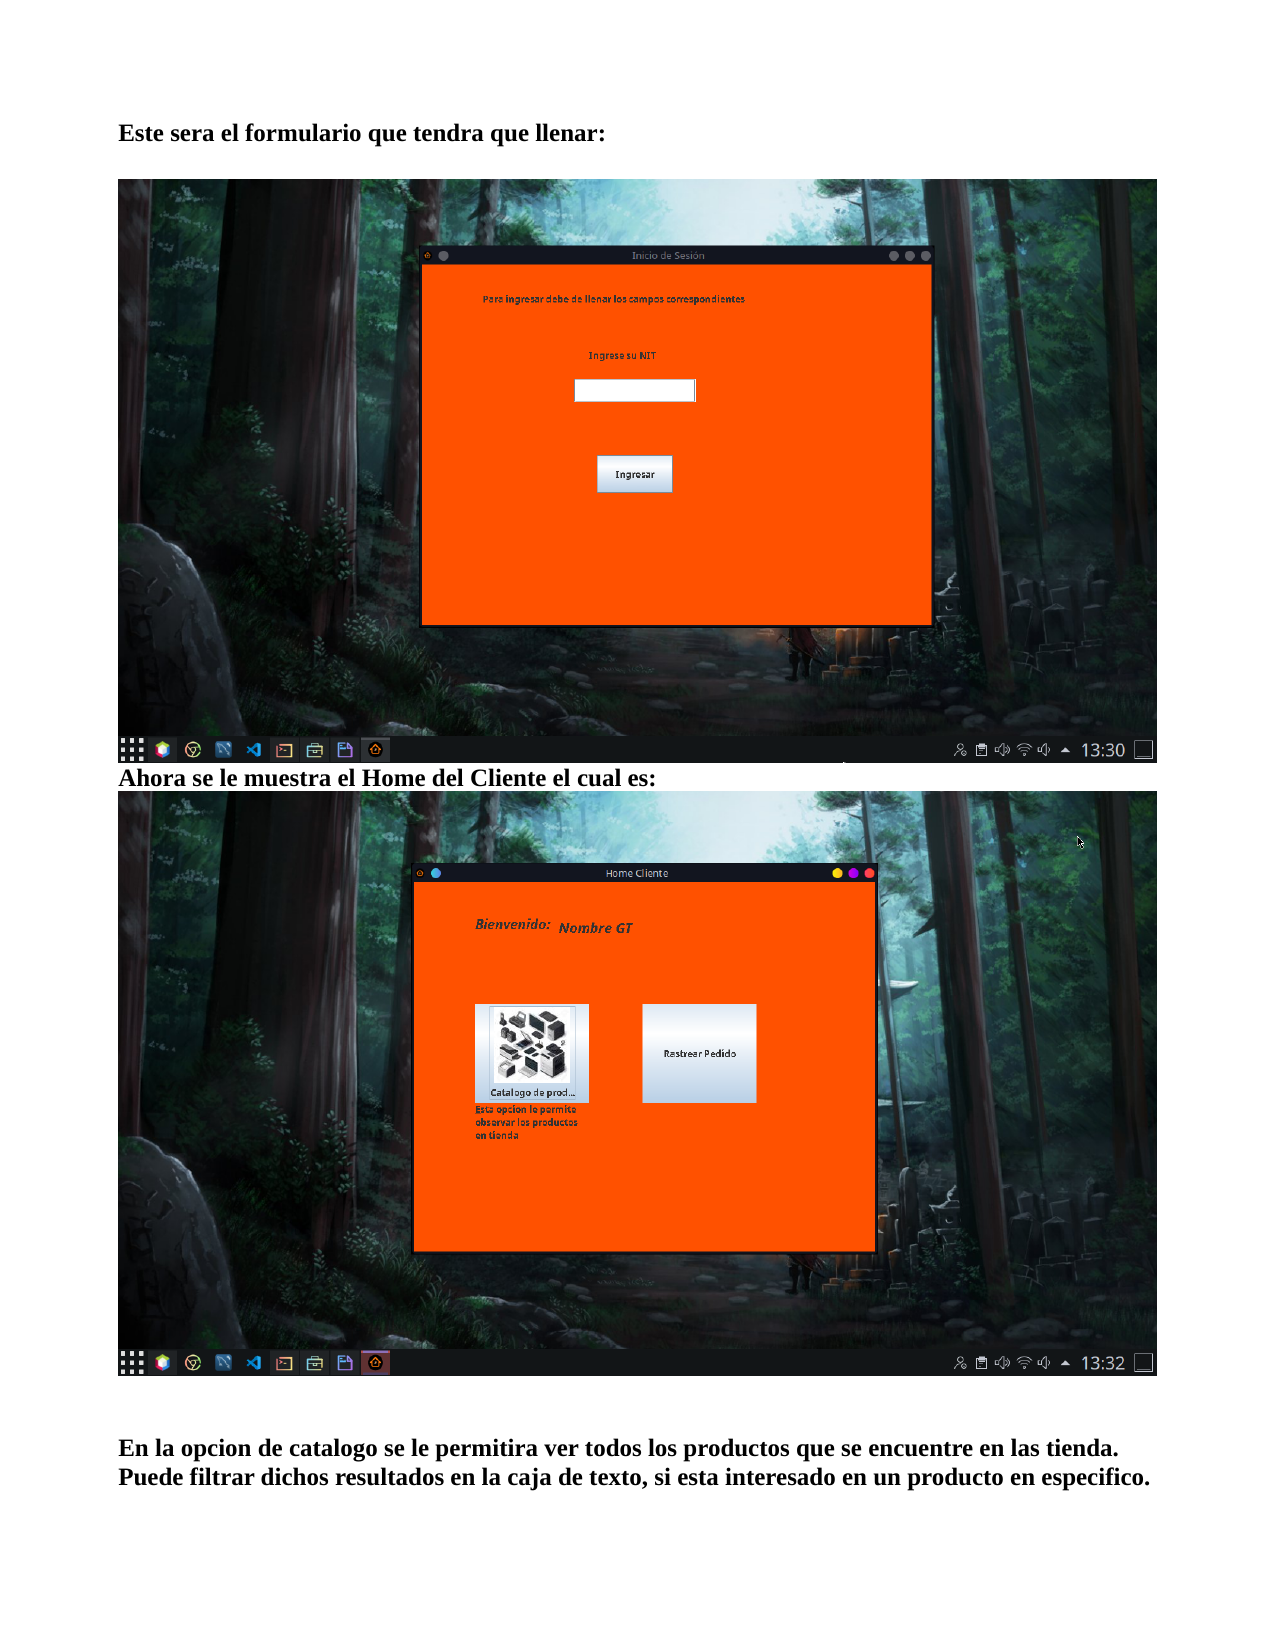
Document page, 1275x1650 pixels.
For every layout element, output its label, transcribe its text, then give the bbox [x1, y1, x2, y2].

text Puede filtrar dichos resultados en la caja de texto, si esta interesado en un producto en especifico. [118, 1462, 1157, 1491]
text Ahora se le muestra el Home del Cliente el cual es: [118, 763, 1157, 791]
text En la opcion de catalogo se le permitira ver todos los productos que se encuentre en las tienda. [118, 1433, 1157, 1462]
picture [118, 179, 1157, 763]
picture [118, 791, 1157, 1376]
text Este sera el formulario que tendra que llenar: [118, 118, 1157, 147]
